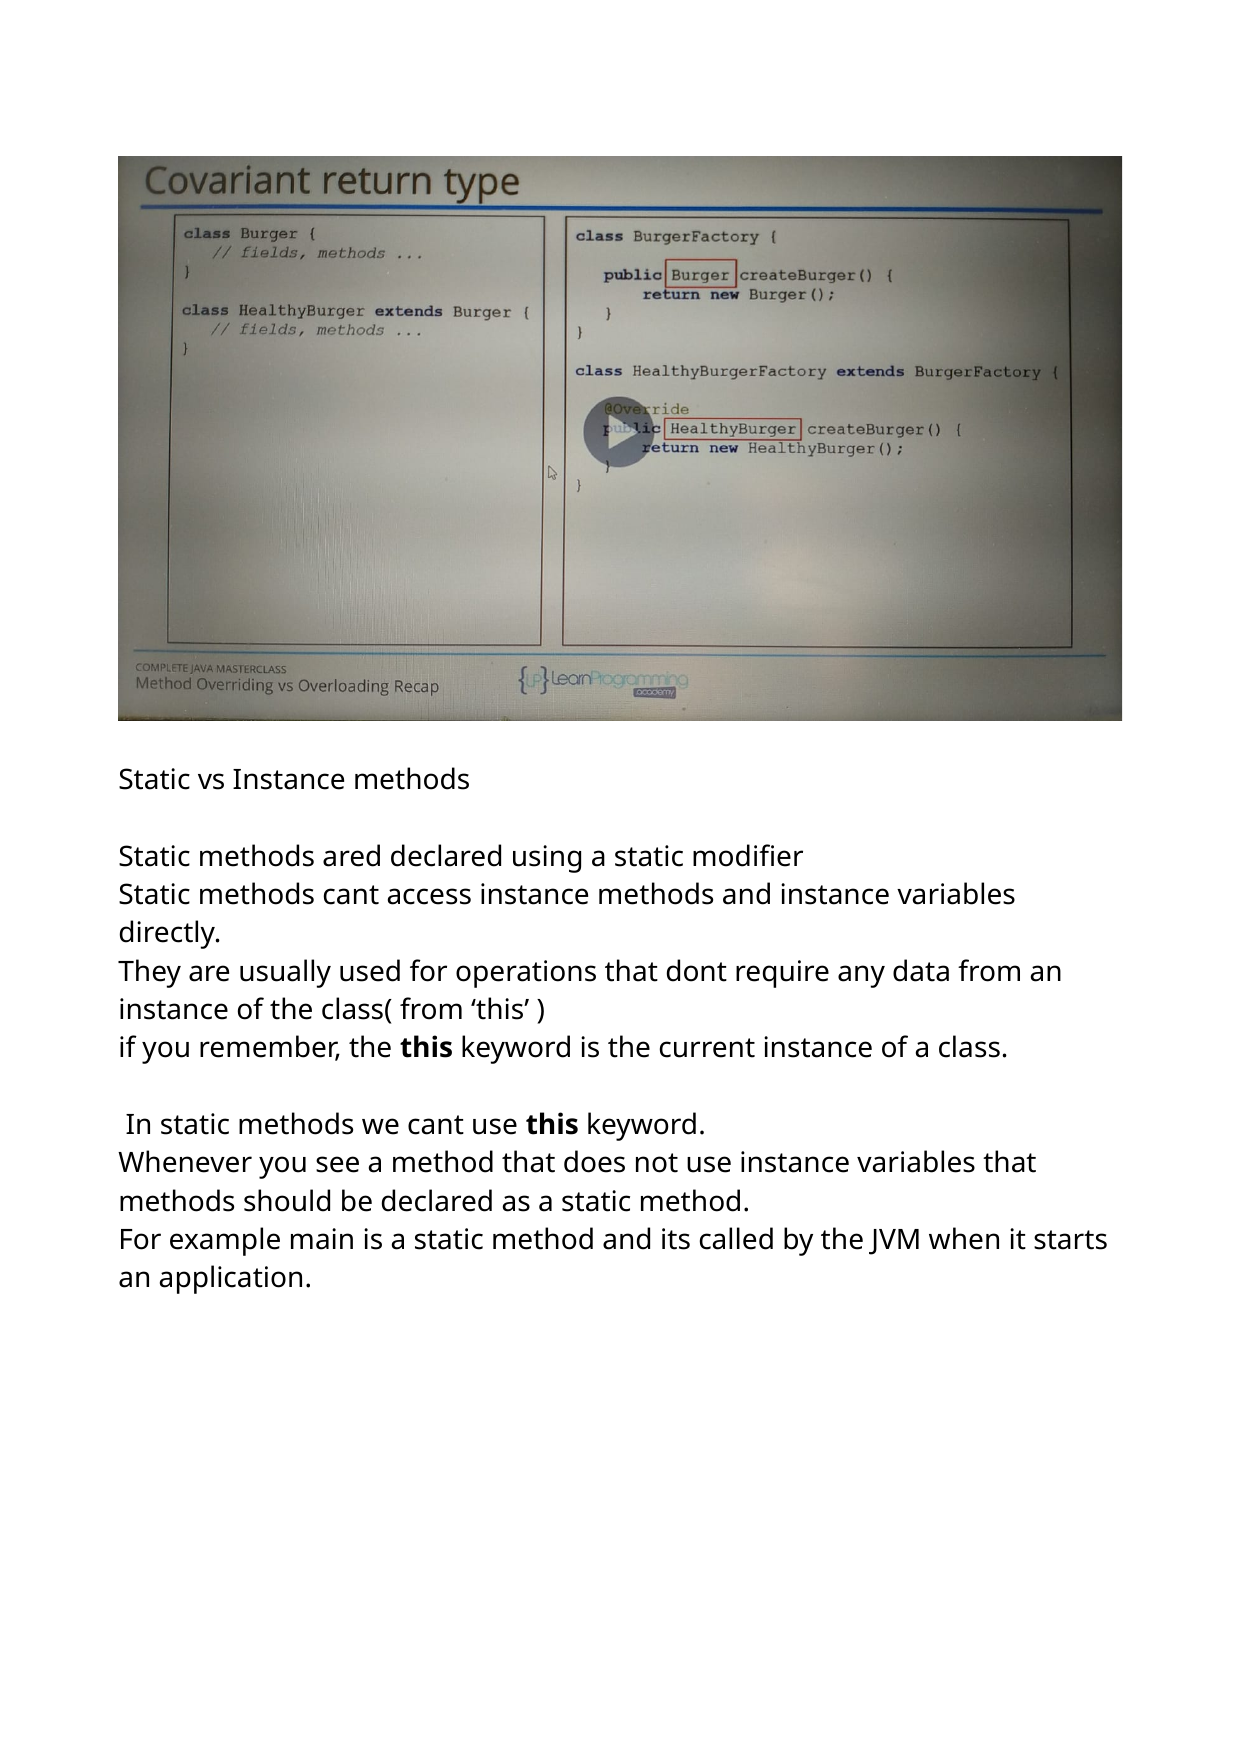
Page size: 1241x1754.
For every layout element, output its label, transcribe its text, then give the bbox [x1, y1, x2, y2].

text Whenever you see a method that does not use instance variables that methods should be declared as a static method. [118, 1142, 1122, 1219]
text For example main is a static method and its called by the JVM when it starts an application. [118, 1219, 1122, 1296]
text Static vs Instance methods [118, 759, 1122, 797]
text In static methods we cant use this keyword. [118, 1104, 1122, 1142]
text Static methods cant access instance methods and instance variables directly. [118, 874, 1122, 951]
text They are usually used for operations that dont require any data from an instance of the class( from ‘this’ ) [118, 951, 1122, 1027]
picture [118, 156, 1123, 721]
text if you remember, the this keyword is the current instance of a class. [118, 1027, 1122, 1066]
text Static methods ared declared using a static modifier [118, 836, 1122, 874]
